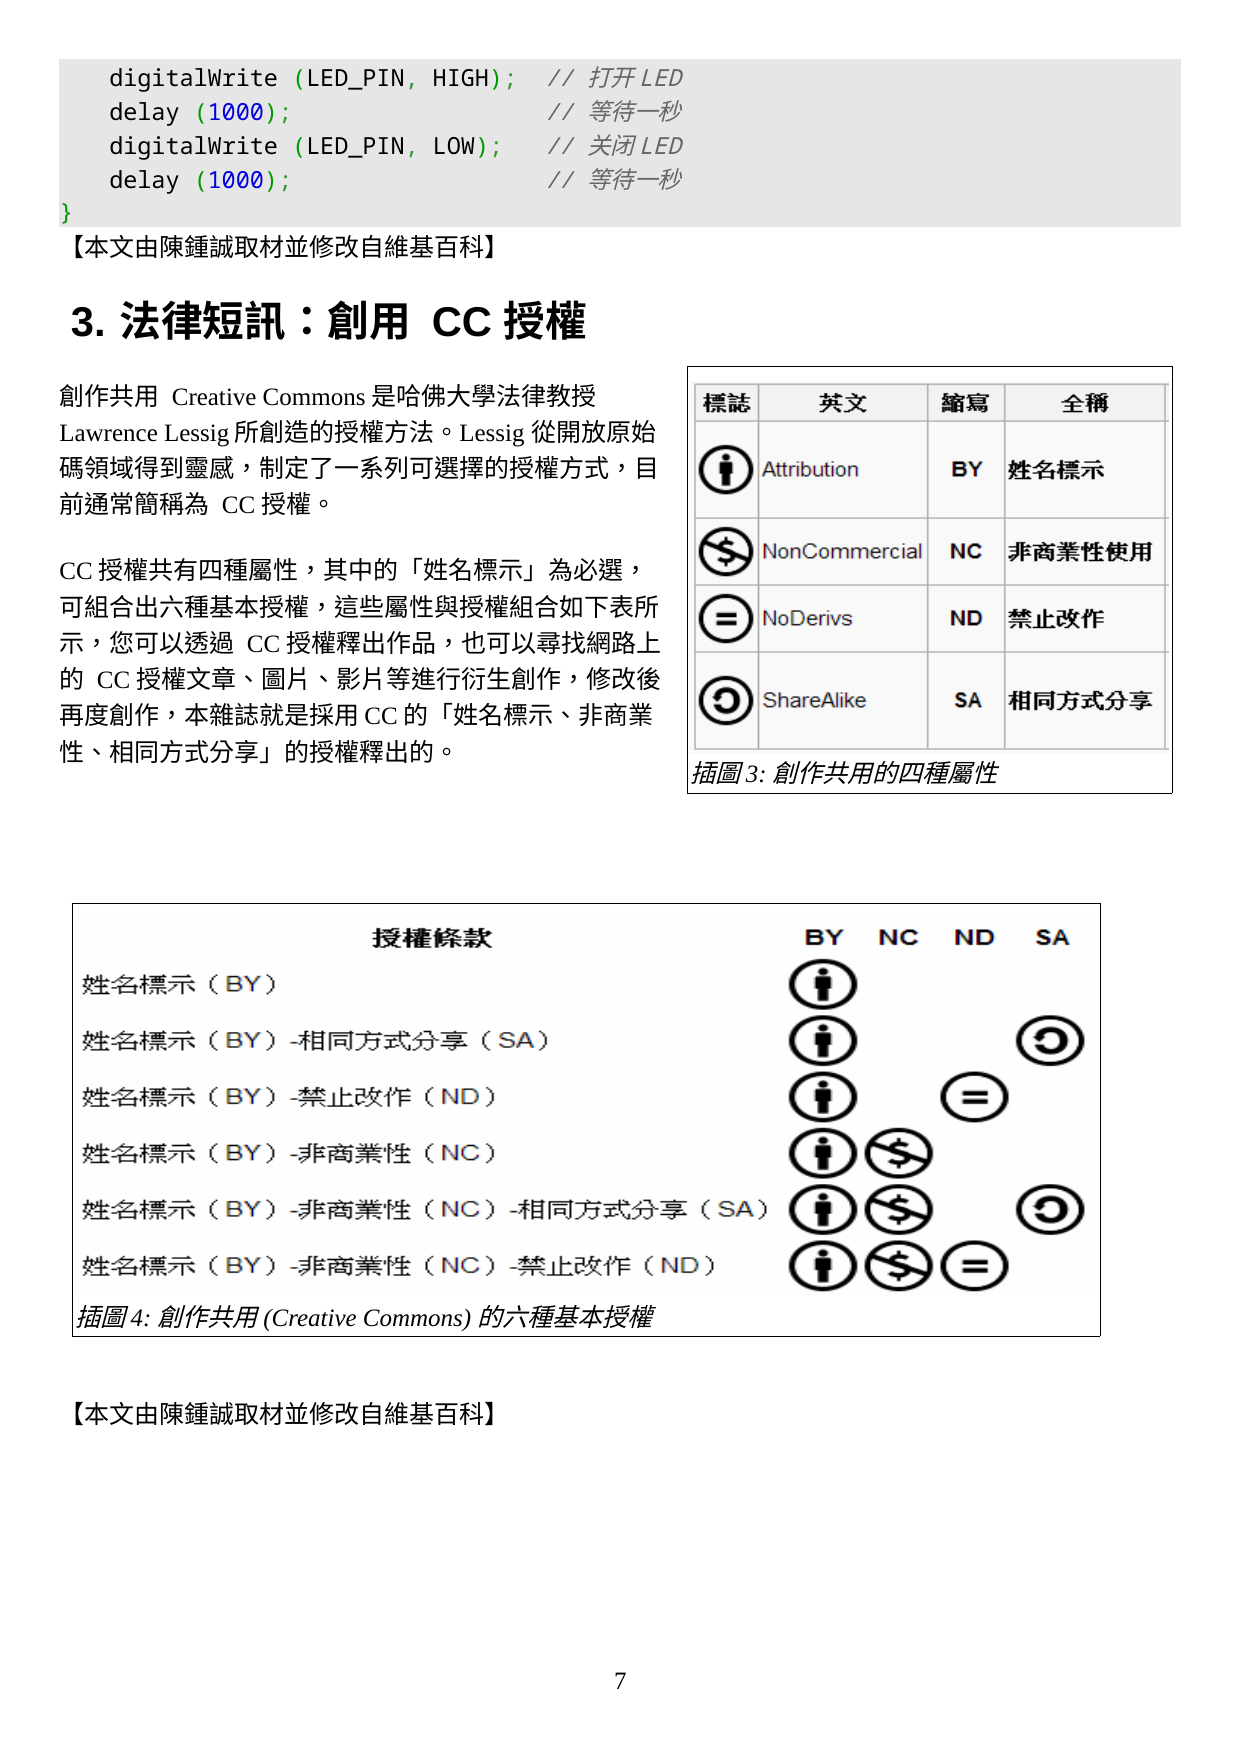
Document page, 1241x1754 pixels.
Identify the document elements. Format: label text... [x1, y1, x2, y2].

text delay (1000); // 等待一秒 [59, 161, 1181, 195]
text 插圖 3: 創作共用的四種屬性 [690, 754, 1169, 790]
picture [690, 381, 1169, 754]
picture [75, 918, 1098, 1297]
text digitalWrite (LED_PIN, HIGH); // 打开LED [59, 59, 1181, 93]
text 【本文由陳鍾誠取材並修改自維基百科】 [59, 1394, 1181, 1431]
text } [59, 195, 1181, 227]
text delay (1000); // 等待一秒 [59, 93, 1181, 127]
text 插圖 4: 創作共用 (Creative Commons) 的六種基本授權 [75, 1297, 1097, 1333]
subtitle 法律短訊：創用 CC 授權 [59, 288, 1181, 349]
text [688, 367, 1172, 793]
text 創作共用 Creative Commons 是哈佛大學法律教授 Lawrence Lessig所創造的授權方法。Lessig 從開放原始碼領域得到靈感，制定了一系列可選擇的授權方式，目前通常簡稱為 CC 授權。 [59, 376, 687, 521]
text CC 授權共有四種屬性，其中的「姓名標示」為必選，可組合出六種基本授權，這些屬性與授權組合如下表所示，您可以透過 CC 授權釋出作品，也可以尋找網路上的 CC 授權文章、圖片、影片等進行衍生創作，修改後再度創作，本雜誌就是採用CC 的「姓名標示、非商業性、相同方式分享」的授權釋出的。 [59, 551, 687, 768]
text 【本文由陳鍾誠取材並修改自維基百科】 [59, 227, 1181, 263]
text digitalWrite (LED_PIN, LOW); // 关闭LED [59, 127, 1181, 161]
